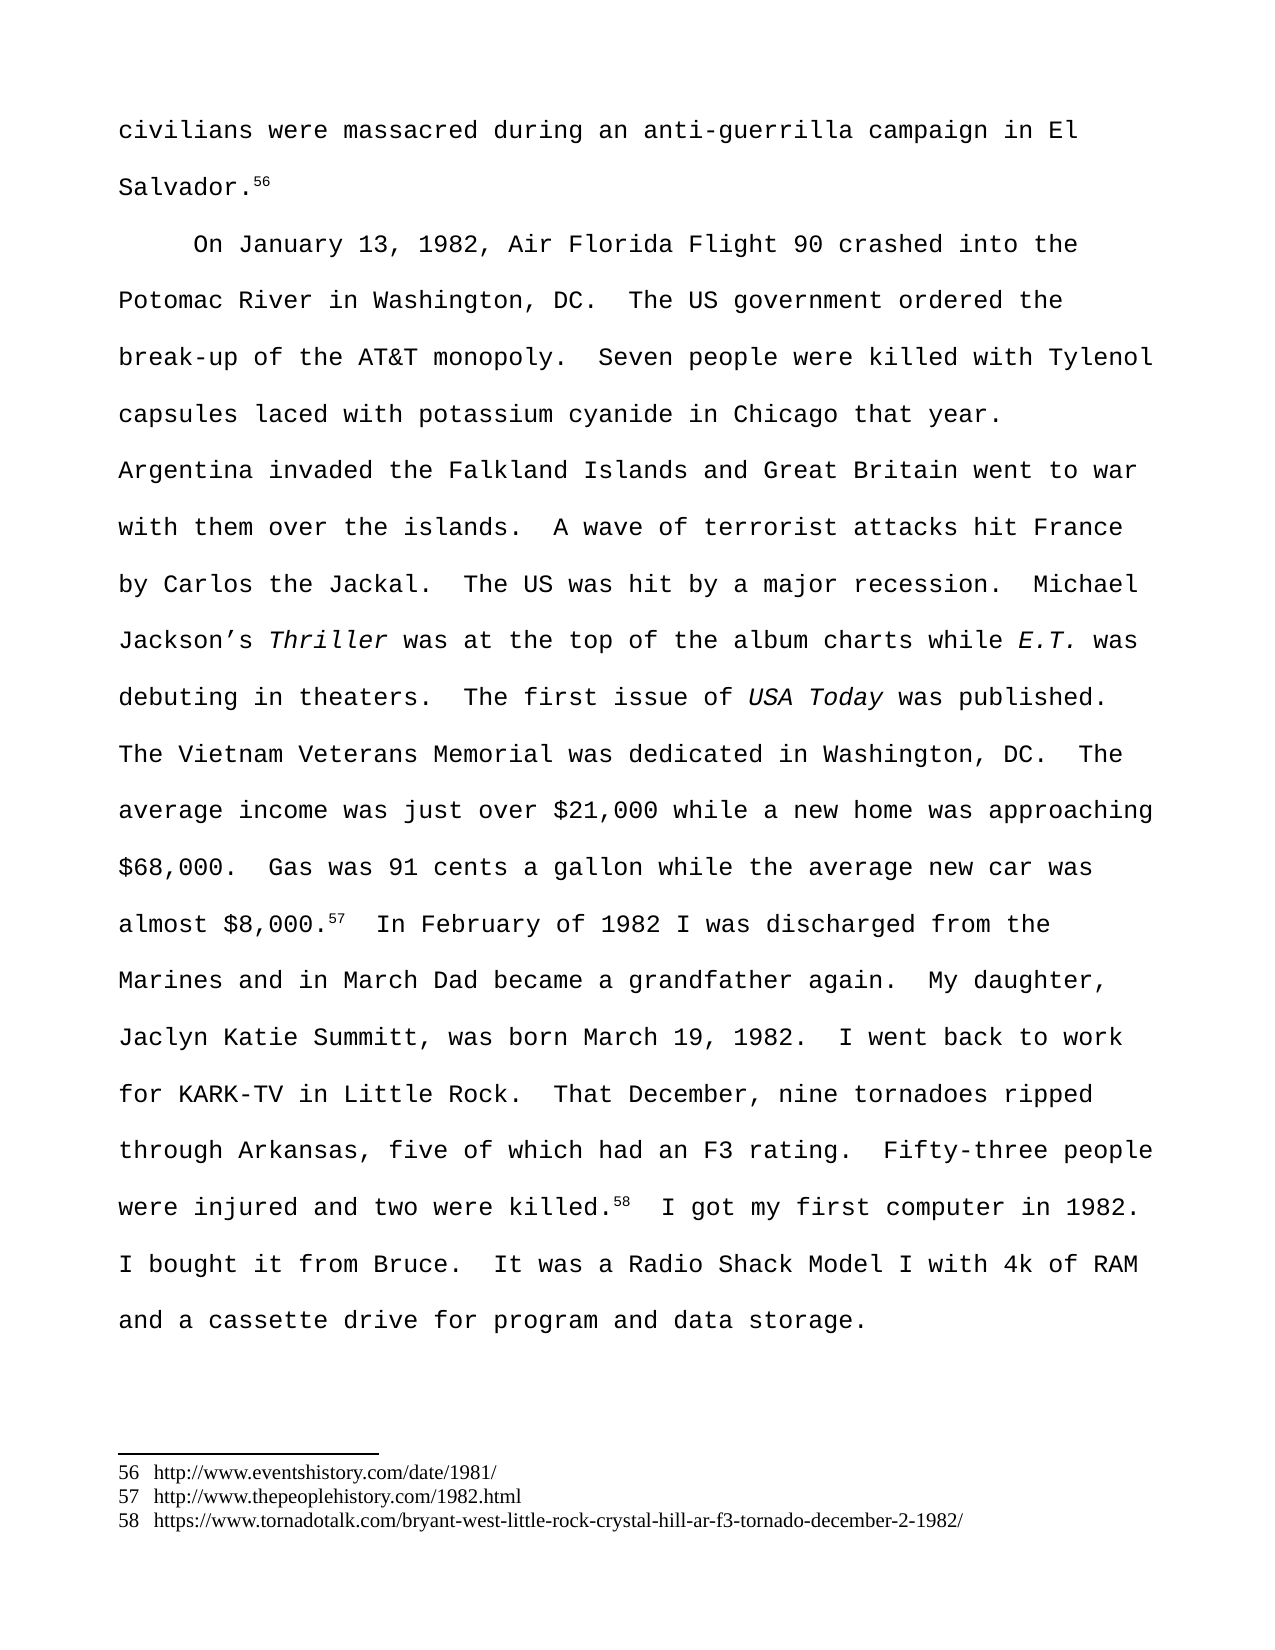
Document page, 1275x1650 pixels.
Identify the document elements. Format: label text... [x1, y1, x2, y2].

text On January 13, 1982, Air Florida Flight 90 crashed into the Potomac River in Washington, DC. The US government ordered the break-up of the AT&T monopoly. Seven people were killed with Tylenol capsules laced with potassium cyanide in Chicago that year. Argentina invaded the Falkland Islands and Great Britain went to war with them over the islands. A wave of terrorist attacks hit France by Carlos the Jackal. The US was hit by a major recession. Michael Jackson’s Thriller was at the top of the album charts while E.T. was debuting in theaters. The first issue of USA Today was published. The Vietnam Veterans Memorial was dedicated in Washington, DC. The average income was just over $21,000 while a new home was approaching $68,000. Gas was 91 cents a gallon while the average new car was almost $8,000. In February of 1982 I was discharged from the Marines and in March Dad became a grandfather again. My daughter, Jaclyn Katie Summitt, was born March 19, 1982. I went back to work for KARK-TV in Little Rock. That December, nine tornadoes ripped through Arkansas, five of which had an F3 rating. Fifty-three people were injured and two were killed. I got my first computer in 1982. I bought it from Bruce. It was a Radio Shack Model I with 4k of RAM and a cassette drive for program and data storage. [118, 231, 1157, 1336]
text http://www.eventshistory.com/date/1981/ [118, 1460, 1157, 1484]
text civilians were massacred during an anti-guerrilla campaign in El Salvador. [118, 118, 1157, 203]
text http://www.thepeoplehistory.com/1982.html [118, 1484, 1157, 1508]
text https://www.tornadotalk.com/bryant-west-little-rock-crystal-hill-ar-f3-tornado-december-2-1982/ [118, 1508, 1157, 1532]
